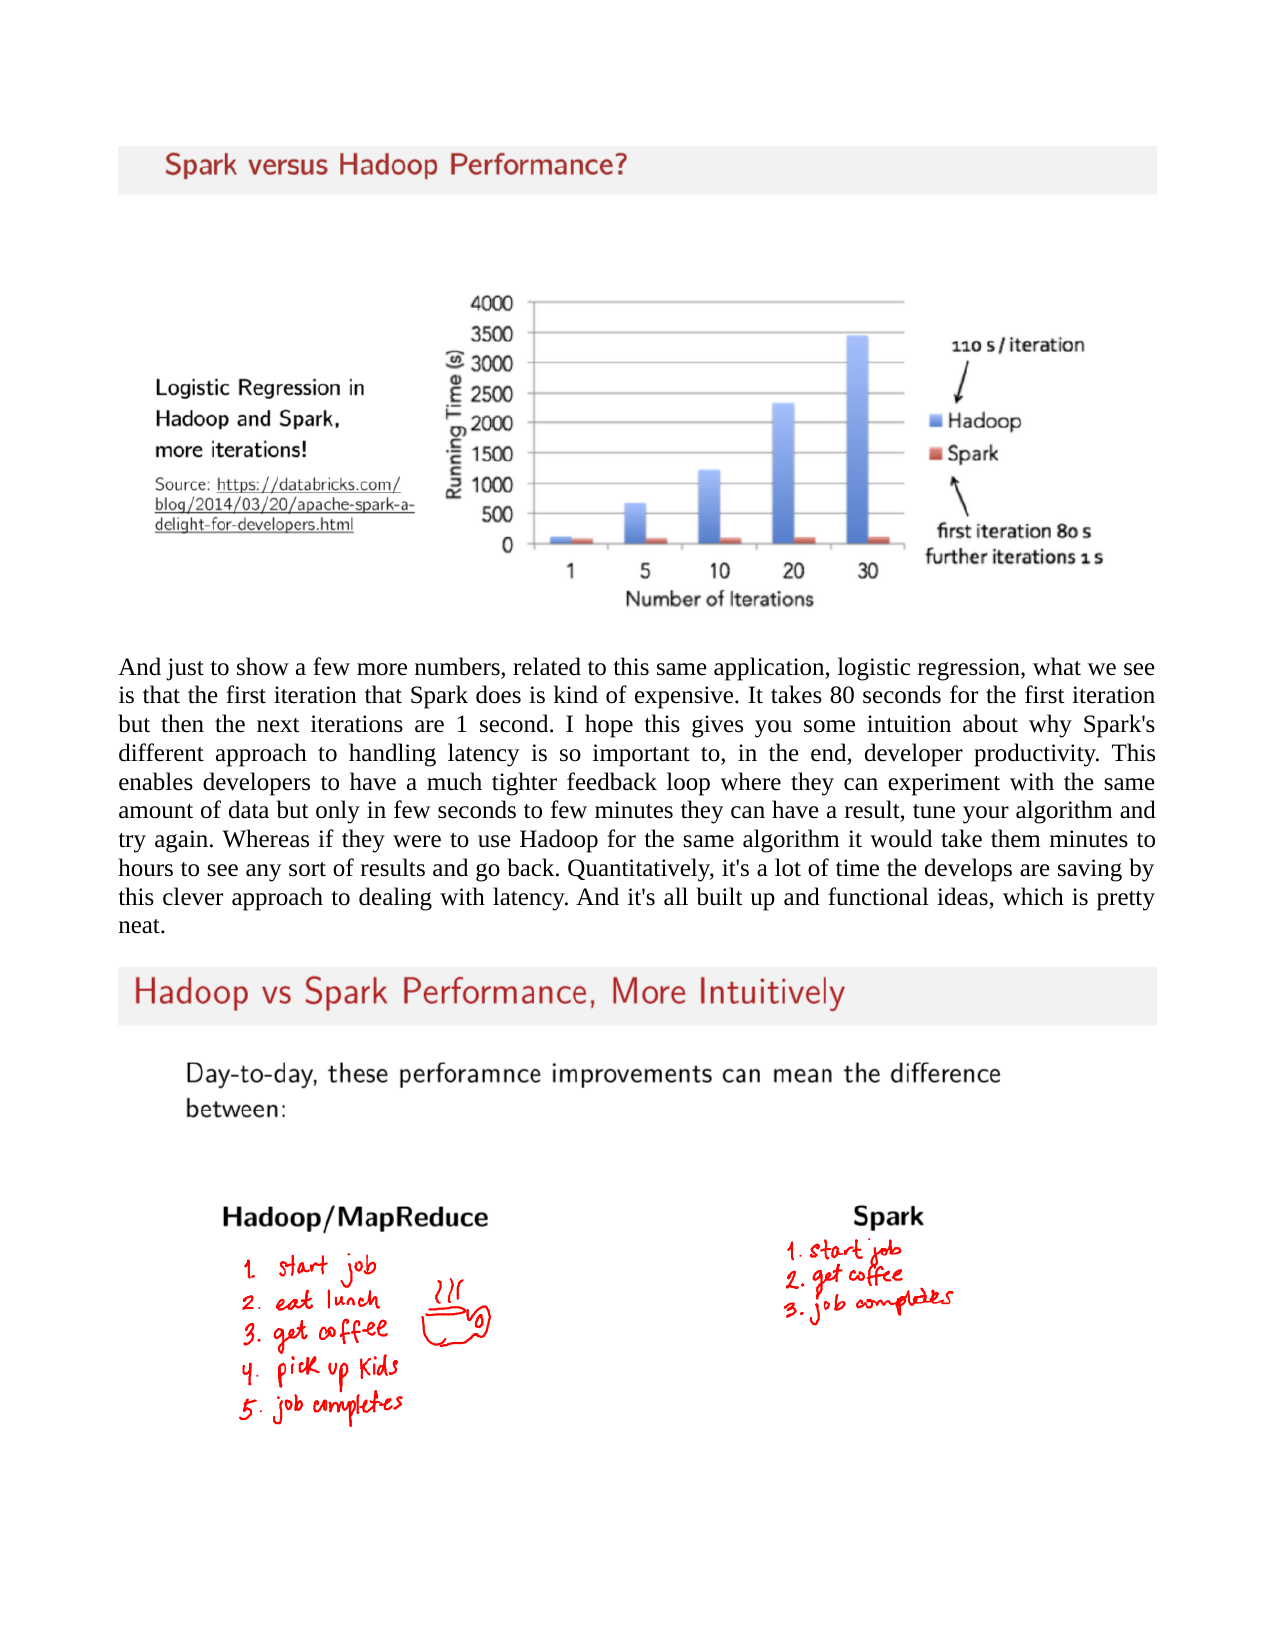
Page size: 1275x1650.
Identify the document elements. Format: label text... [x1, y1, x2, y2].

picture [118, 967, 1157, 1446]
text And just to show a few more numbers, related to this same application, logistic regression, what we see is that the first iteration that Spark does is kind of expensive. It takes 80 seconds for the first iteration but then the next iterations are 1 second. I hope this gives you some intuition about why Spark's different approach to handling latency is so important to, in the end, developer productivity. This enables developers to have a much tighter feedback loop where they can experiment with the same amount of data but only in few seconds to few minutes they can have a result, tune your algorithm and try again. Whereas if they were to use Hadoop for the same algorithm it would take them minutes to hours to see any sort of results and go back. Quantitatively, it's a lot of time the develops are saving by this clever approach to dealing with latency. And it's all built up and functional ideas, which is pretty neat. [118, 652, 1157, 939]
picture [118, 146, 1157, 623]
